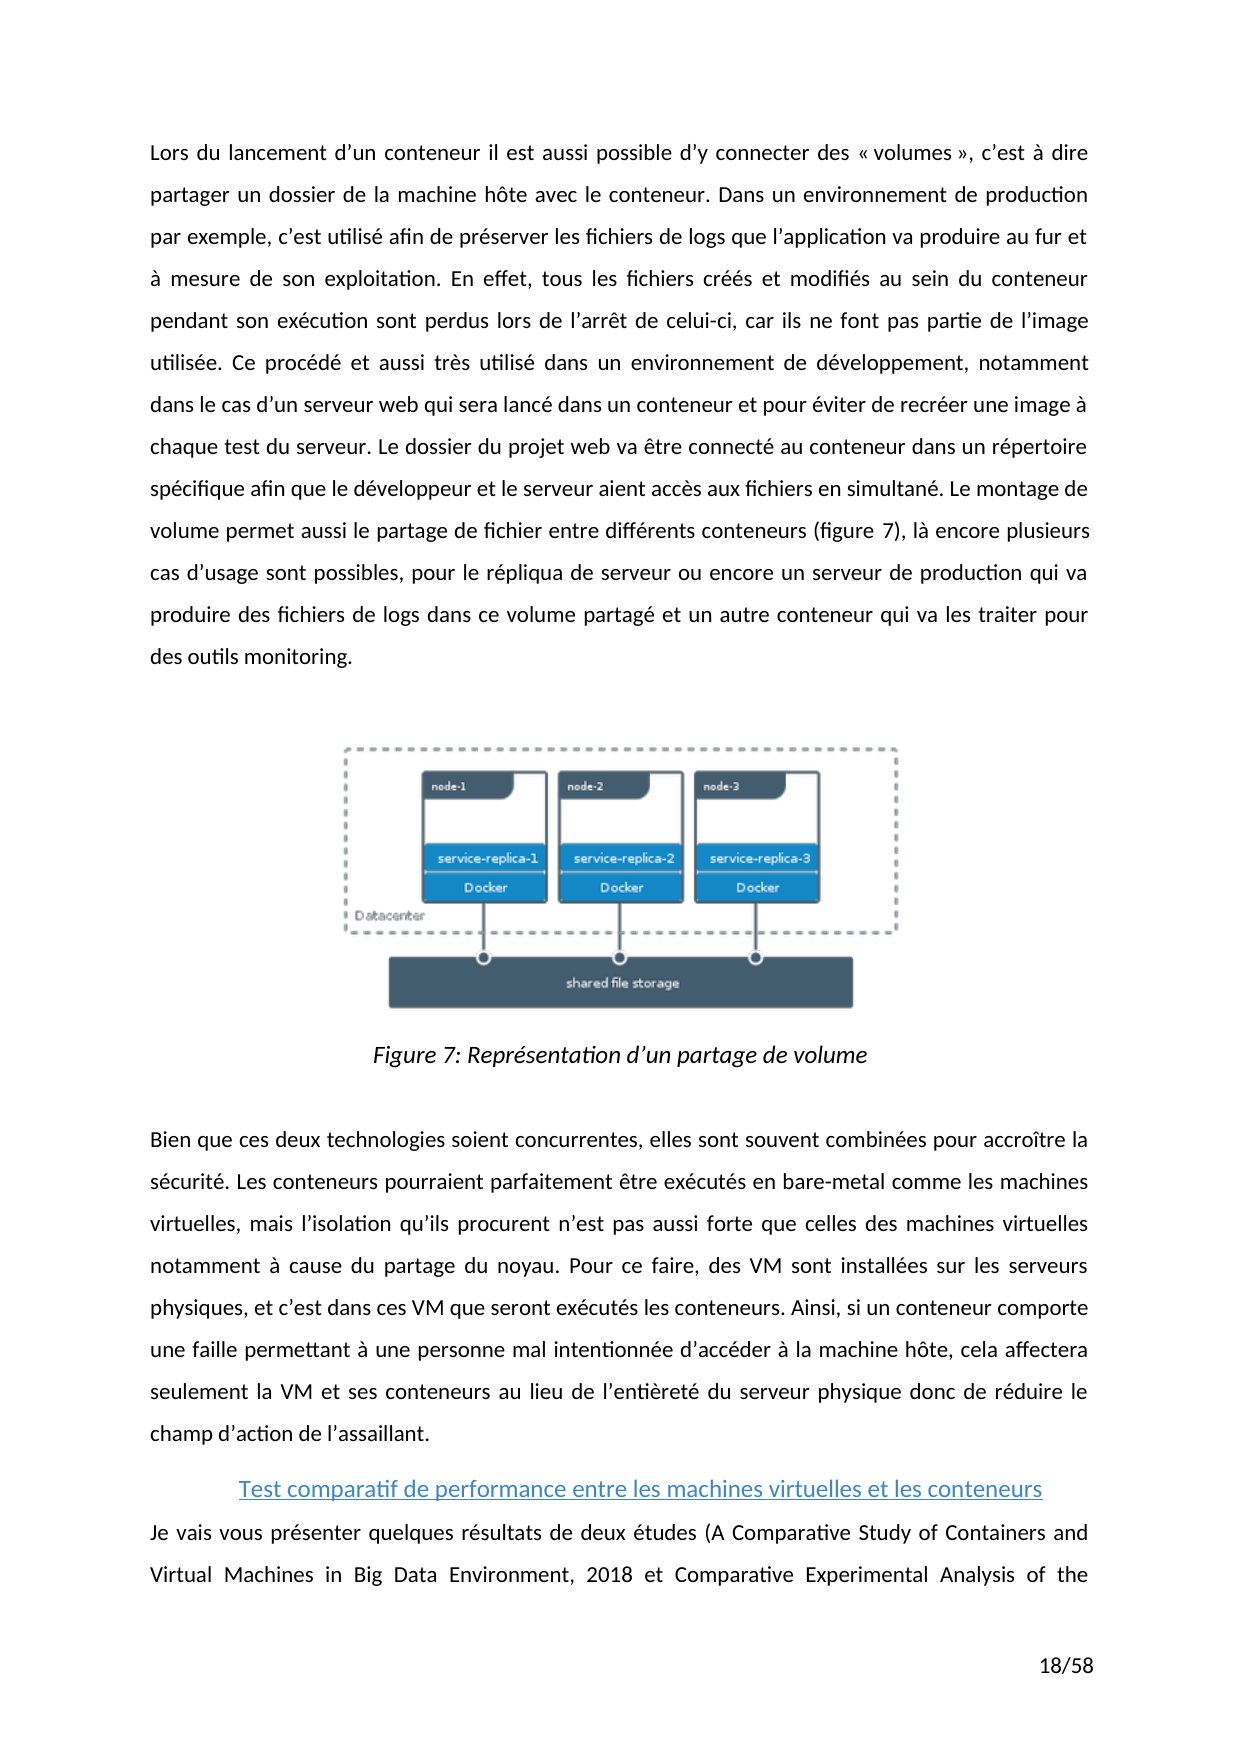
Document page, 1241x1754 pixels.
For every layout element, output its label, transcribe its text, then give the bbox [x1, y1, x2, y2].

subtitle Test comparatif de performance entre les machines virtuelles et les conteneurs [238, 1473, 1090, 1503]
text Je vais vous présenter quelques résultats de deux études (A Comparative Study of Containers and Virtual Machines in Big Data Environment, 2018 et Comparative Experimental Analysis of the [150, 1518, 1090, 1588]
text Figure 7: Représentation d’un partage de volume [150, 1018, 1091, 1069]
text Bien que ces deux technologies soient concurrentes, elles sont souvent combinées pour accroître la sécurité. Les conteneurs pourraient parfaitement être exécutés en bare-metal comme les machines virtuelles, mais l’isolation qu’ils procurent n’est pas aussi forte que celles des machines virtuelles notamment à cause du partage du noyau. Pour ce faire, des VM sont installées sur les serveurs physiques, et c’est dans ces VM que seront exécutés les conteneurs. Ainsi, si un conteneur comporte une faille permettant à une personne mal intentionnée d’accéder à la machine hôte, cela affectera seulement la VM et ses conteneurs au lieu de l’entièreté du serveur physique donc de réduire le champ d’action de l’assaillant. [150, 1125, 1090, 1447]
picture [150, 738, 1091, 1018]
text Lors du lancement d’un conteneur il est aussi possible d’y connecter des « volumes », c’est à dire partager un dossier de la machine hôte avec le conteneur. Dans un environnement de production par exemple, c’est utilisé afin de préserver les fichiers de logs que l’application va produire au fur et à mesure de son exploitation. En effet, tous les fichiers créés et modifiés au sein du conteneur pendant son exécution sont perdus lors de l’arrêt de celui-ci, car ils ne font pas partie de l’image utilisée. Ce procédé et aussi très utilisé dans un environnement de développement, notamment dans le cas d’un serveur web qui sera lancé dans un conteneur et pour éviter de recréer une image à chaque test du serveur. Le dossier du projet web va être connecté au conteneur dans un répertoire spécifique afin que le développeur et le serveur aient accès aux fichiers en simultané. Le montage de volume permet aussi le partage de fichier entre différents conteneurs (figure 7), là encore plusieurs cas d’usage sont possibles, pour le répliqua de serveur ou encore un serveur de production qui va produire des fichiers de logs dans ce volume partagé et un autre conteneur qui va les traiter pour des outils monitoring. [150, 138, 1090, 670]
